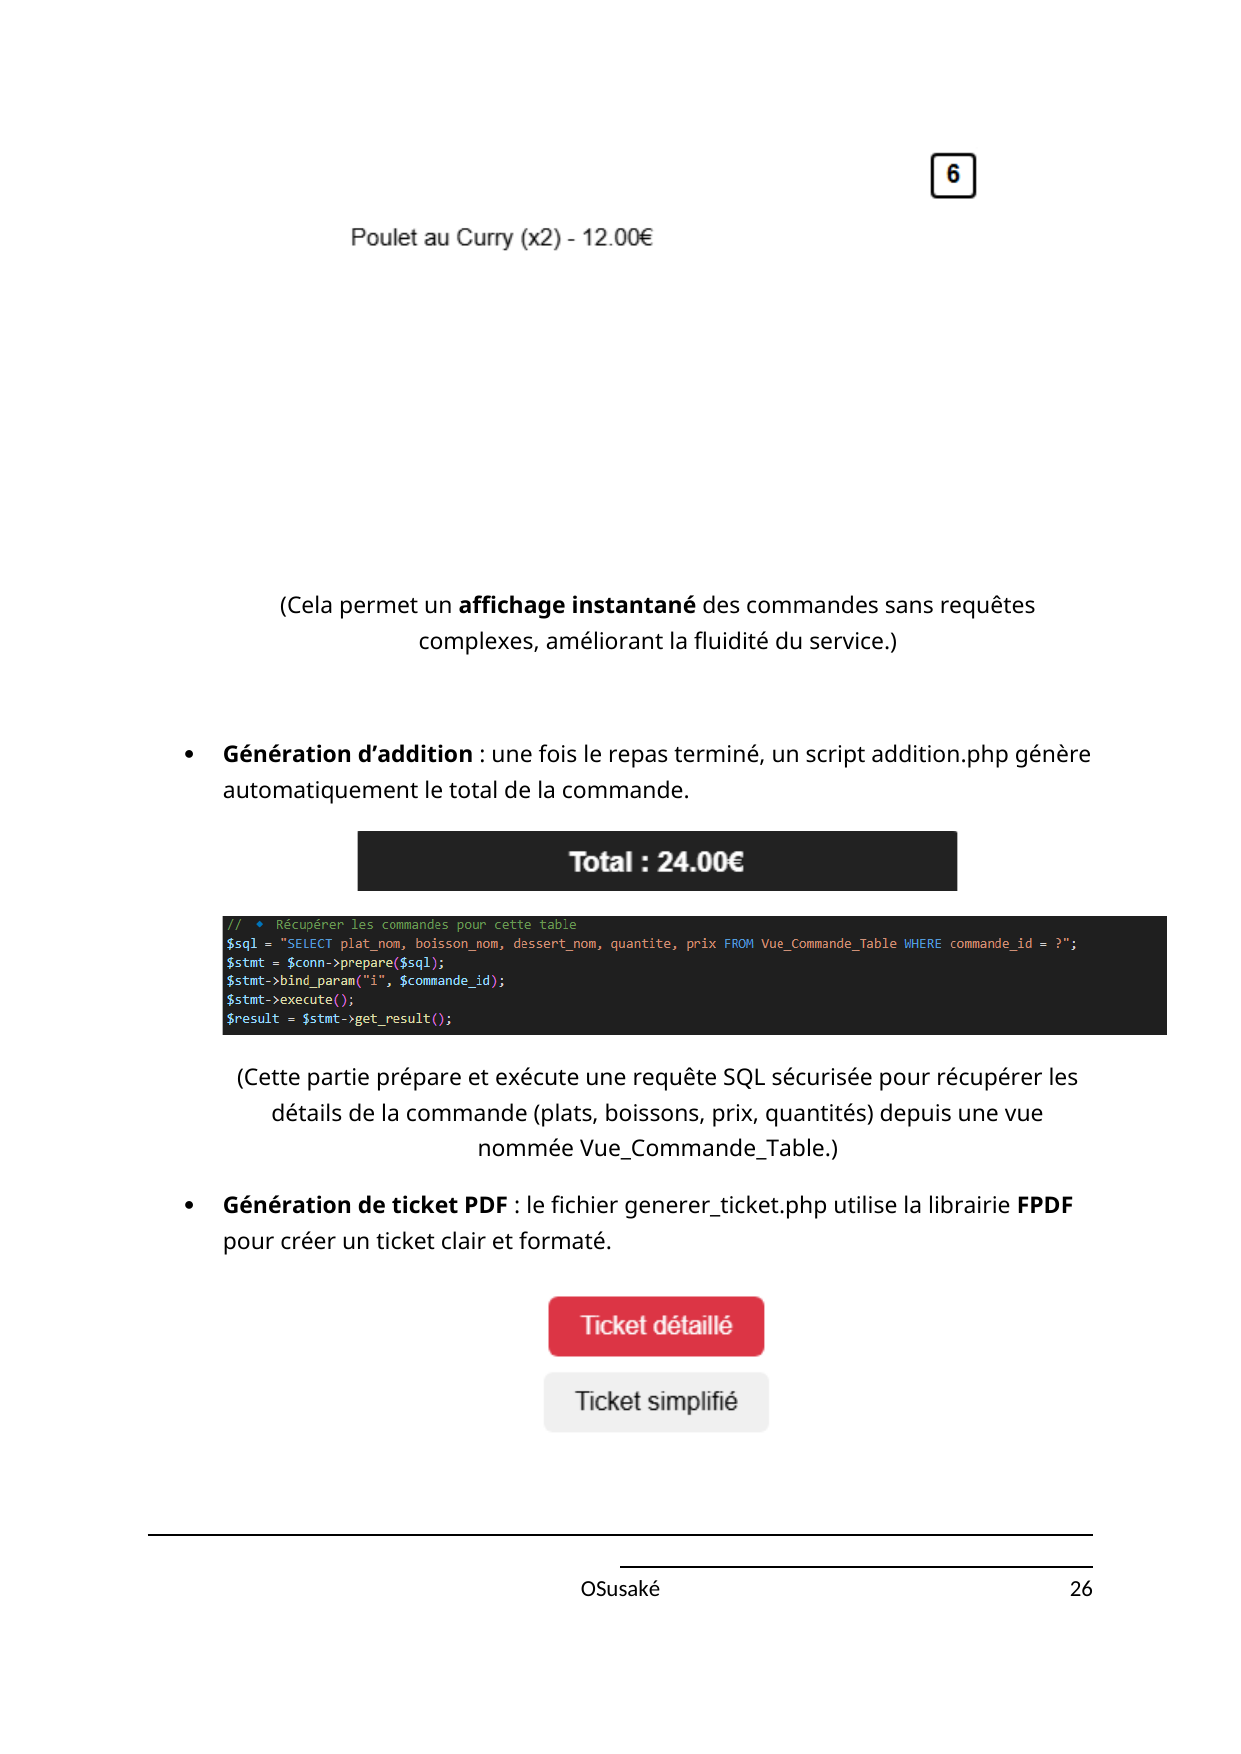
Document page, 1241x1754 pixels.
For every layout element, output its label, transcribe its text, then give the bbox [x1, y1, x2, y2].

picture [222, 916, 1167, 1035]
list Génération d’addition : une fois le repas terminé, un script addition.php génère automatiquement le total de la commande. [185, 738, 1093, 806]
text (Cela permet un affichage instantané des commandes sans requêtes complexes, améliorant la fluidité du service.) [223, 589, 1093, 656]
picture [337, 147, 978, 564]
picture [380, 1282, 935, 1442]
list Génération de ticket PDF : le fichier generer_ticket.php utilise la librairie FPDF pour créer un ticket clair et formaté. [185, 1189, 1093, 1256]
text (Cette partie prépare et exécute une requête SQL sécurisée pour récupérer les détails de la commande (plats, boissons, prix, quantités) depuis une vue nommée Vue_Commande_Table.) [223, 1061, 1093, 1164]
picture [357, 831, 958, 891]
